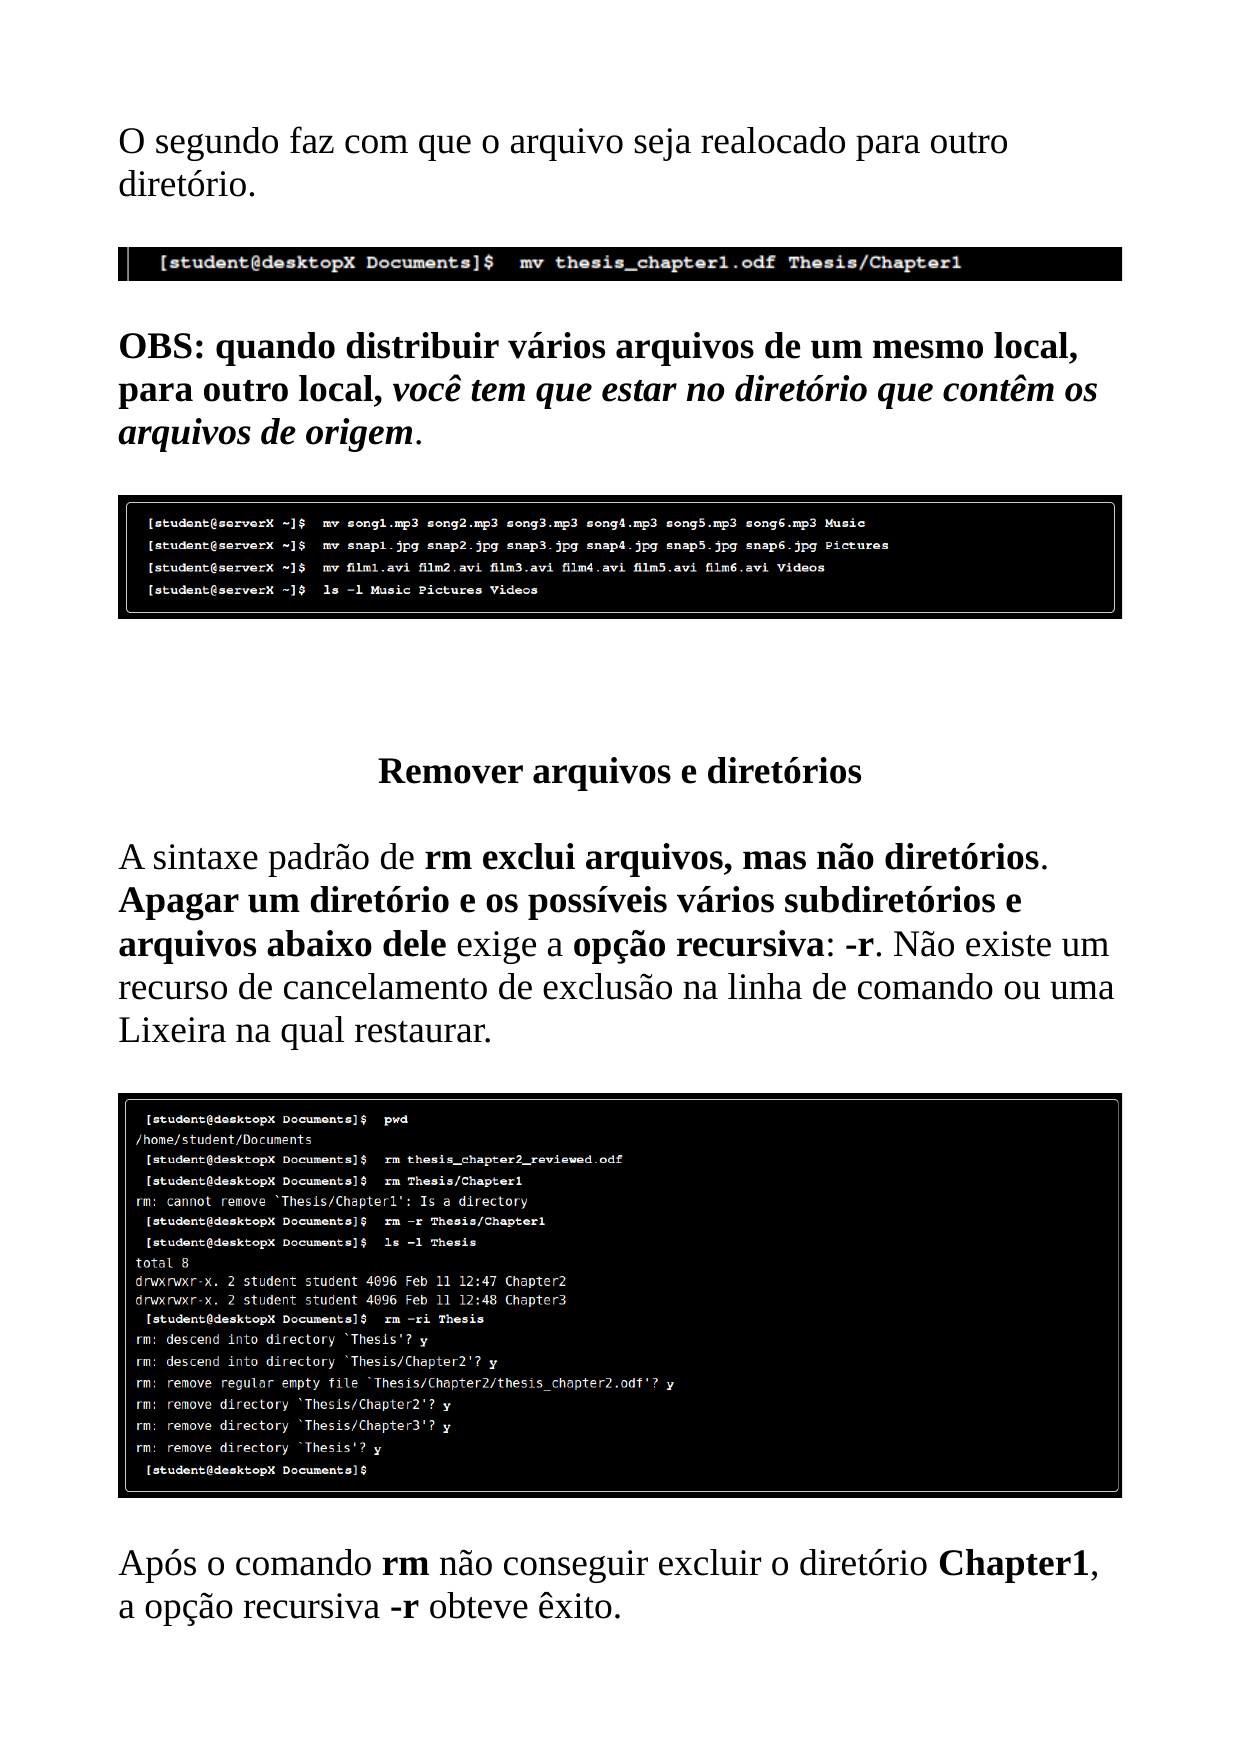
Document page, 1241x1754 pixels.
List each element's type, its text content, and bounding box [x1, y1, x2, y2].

text Após o comando rm não conseguir excluir o diretório Chapter1, a opção recursiva -r obteve êxito. [118, 1541, 1122, 1627]
picture [118, 495, 1123, 619]
text Remover arquivos e diretórios [118, 748, 1122, 792]
text OBS: quando distribuir vários arquivos de um mesmo local, para outro local, você tem que estar no diretório que contêm os arquivos de origem. [118, 323, 1122, 453]
picture [118, 1093, 1123, 1498]
picture [118, 247, 1123, 281]
text A sintaxe padrão de rm exclui arquivos, mas não diretórios. Apagar um diretório e os possíveis vários subdiretórios e arquivos abaixo dele exige a opção recursiva: -r. Não existe um recurso de cancelamento de exclusão na linha de comando ou uma Lixeira na qual restaurar. [118, 835, 1122, 1050]
text O segundo faz com que o arquivo seja realocado para outro diretório. [118, 118, 1122, 204]
